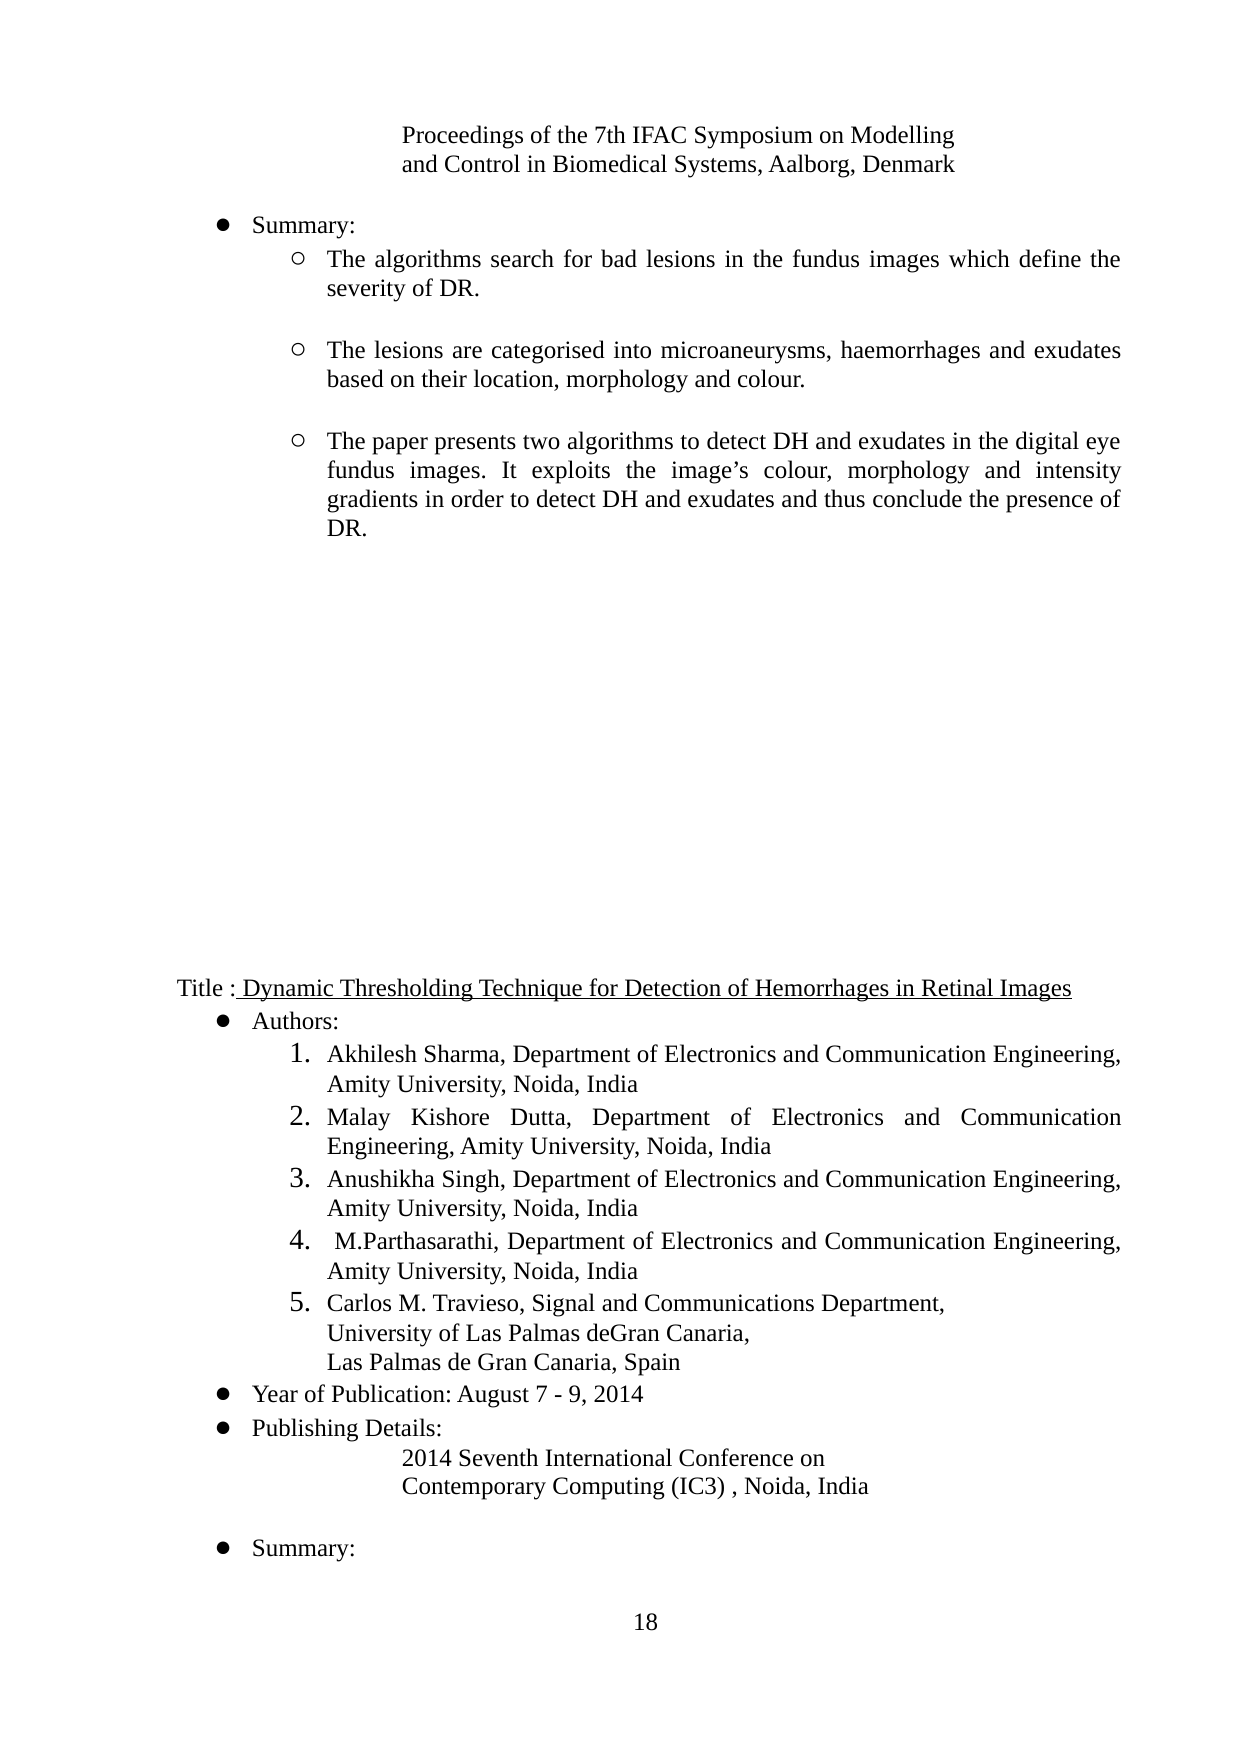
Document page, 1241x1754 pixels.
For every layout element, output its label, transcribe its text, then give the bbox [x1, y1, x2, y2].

list Year of Publication: August 7 - 9, 2014 [214, 1376, 1122, 1409]
list Anushikha Singh, Department of Electronics and Communication Engineering, Amity University, Noida, India [289, 1160, 1122, 1222]
text Proceedings of the 7th IFAC Symposium on Modelling [402, 120, 1122, 149]
text Contemporary Computing (IC3) , Noida, India [402, 1471, 1122, 1500]
list Akhilesh Sharma, Department of Electronics and Communication Engineering, Amity University, Noida, India [289, 1035, 1122, 1098]
list The lesions are categorised into microaneurysms, haemorrhages and exudates based on their location, morphology and colour. [289, 331, 1122, 393]
text Las Palmas de Gran Canaria, Spain [252, 1347, 1122, 1376]
text University of Las Palmas deGran Canaria, [252, 1318, 1122, 1347]
list Malay Kishore Dutta, Department of Electronics and Communication Engineering, Amity University, Noida, India [289, 1098, 1122, 1160]
list Authors: [214, 1002, 1122, 1035]
list The paper presents two algorithms to detect DH and exudates in the digital eye fundus images. It exploits the image’s colour, morphology and intensity gradients in order to detect DH and exudates and thus conclude the presence of DR. [289, 422, 1122, 542]
list The algorithms search for bad lesions in the fundus images which define the severity of DR. [289, 240, 1122, 302]
text 2014 Seventh International Conference on [402, 1443, 1122, 1471]
list Summary: [214, 206, 1122, 240]
list Carlos M. Travieso, Signal and Communications Department, [289, 1284, 1122, 1318]
list Summary: [214, 1529, 1122, 1562]
list Publishing Details: [214, 1409, 1122, 1443]
list M.Parthasarathi, Department of Electronics and Communication Engineering, Amity University, Noida, India [289, 1222, 1122, 1284]
text Title : Dynamic Thresholding Technique for Detection of Hemorrhages in Retinal Images [177, 973, 1122, 1002]
text and Control in Biomedical Systems, Aalborg, Denmark [402, 149, 1122, 178]
